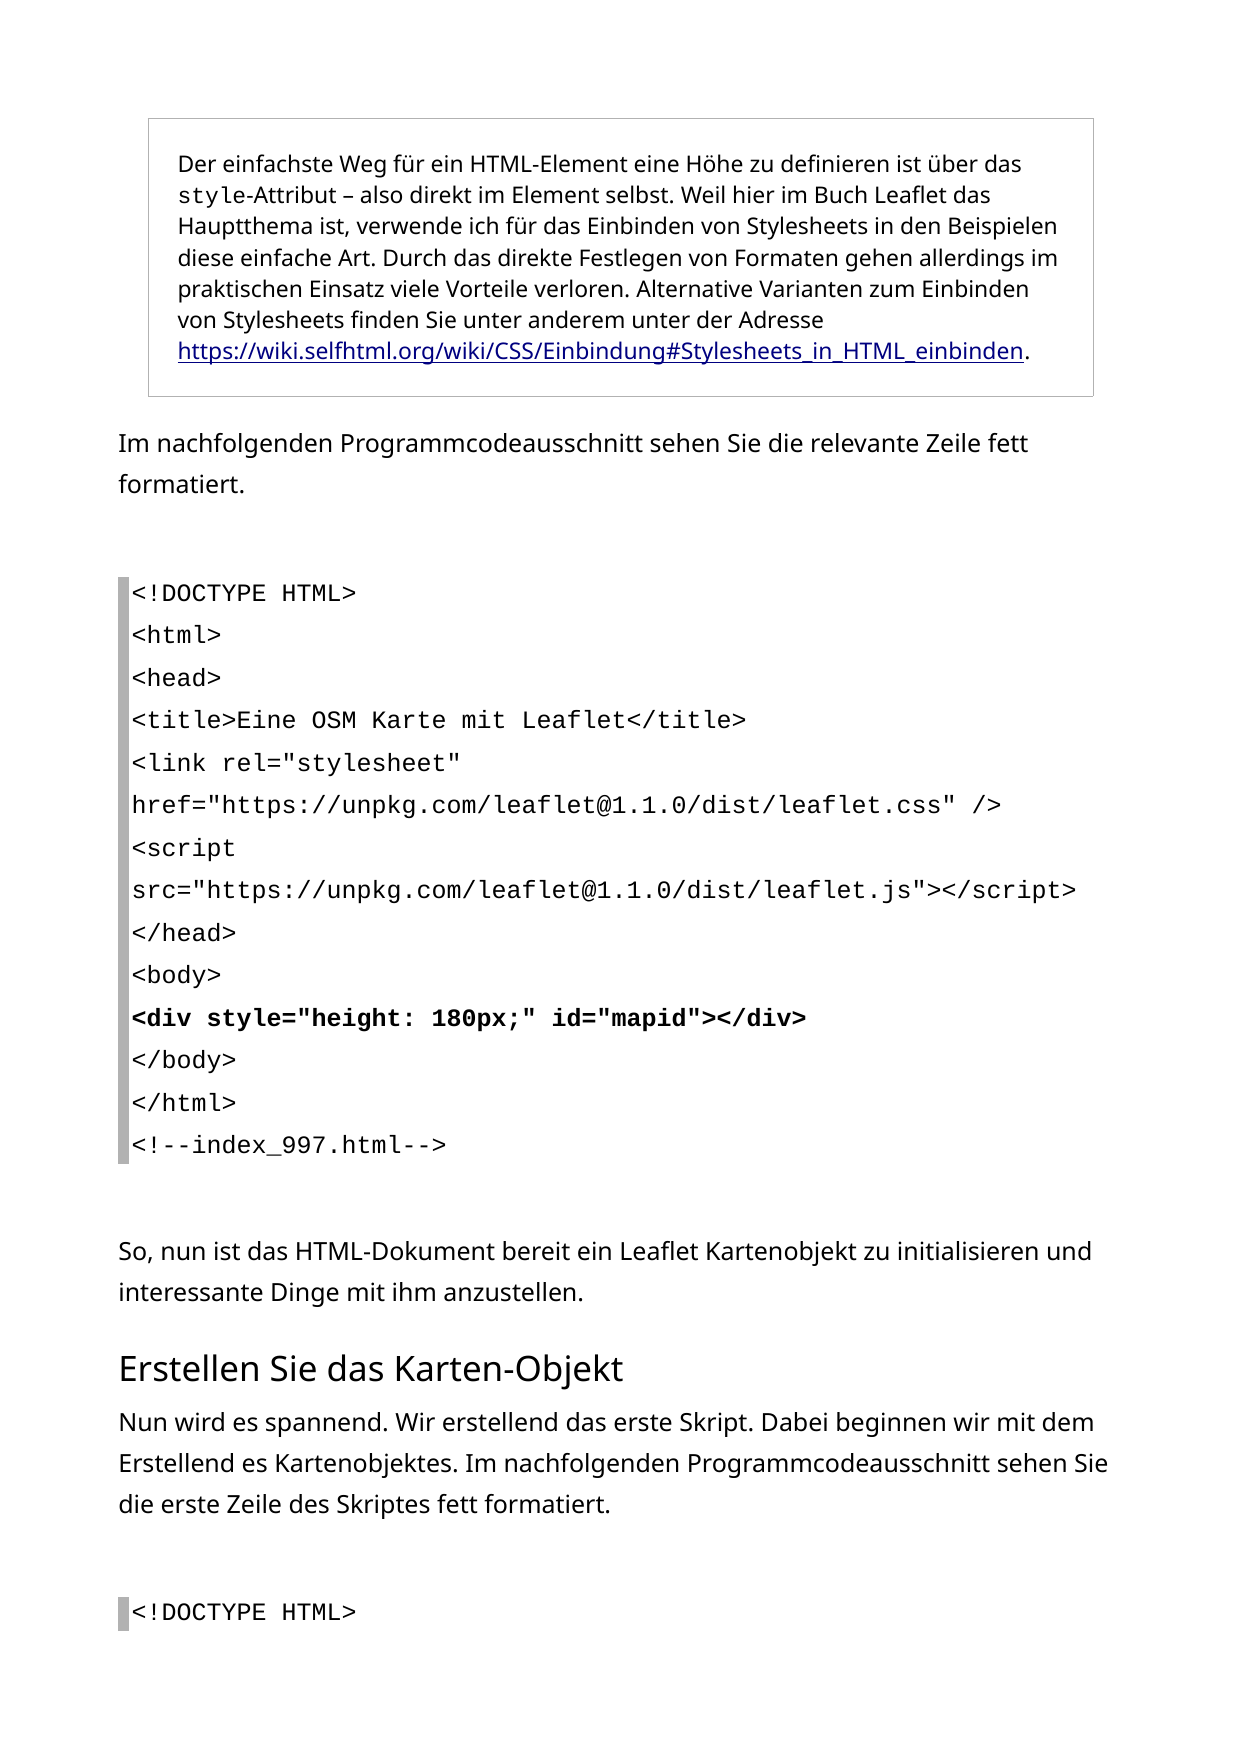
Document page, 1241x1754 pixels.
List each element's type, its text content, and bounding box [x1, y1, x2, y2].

text Nun wird es spannend. Wir erstellend das erste Skript. Dabei beginnen wir mit dem Erstellend es Kartenobjektes. Im nachfolgenden Programmcodeausschnitt sehen Sie die erste Zeile des Skriptes fett formatiert. [118, 1404, 1122, 1520]
text <script src="https://unpkg.com/leaflet@1.1.0/dist/leaflet.js"></script> [129, 832, 1122, 906]
subtitle Erstellen Sie das Karten-Objekt [118, 1344, 1122, 1392]
text <body> [129, 960, 1122, 991]
text <link rel="stylesheet" href="https://unpkg.com/leaflet@1.1.0/dist/leaflet.css" /> [129, 747, 1122, 821]
text <html> [129, 620, 1122, 651]
text Im nachfolgenden Programmcodeausschnitt sehen Sie die relevante Zeile fett formatiert. [118, 426, 1122, 501]
text Der einfachste Weg für ein HTML-Element eine Höhe zu definieren ist über das style-Attribut – also direkt im Element selbst. Weil hier im Buch Leaflet das Hauptthema ist, verwende ich für das Einbinden von Stylesheets in den Beispielen diese einfache Art. Durch das direkte Festlegen von Formaten gehen allerdings im praktischen Einsatz viele Vorteile verloren. Alternative Varianten zum Einbinden von Stylesheets finden Sie unter anderem unter der Adresse https://wiki.selfhtml.org/wiki/CSS/Einbindung#Stylesheets_in_HTML_einbinden. [149, 119, 1093, 396]
text <head> [129, 662, 1122, 693]
text </body> [129, 1045, 1122, 1076]
text </html> [129, 1087, 1122, 1118]
text <!DOCTYPE HTML> [129, 577, 1122, 608]
text </head> [129, 917, 1122, 948]
text <div style="height: 180px;" id="mapid"></div> [129, 1002, 1122, 1033]
text <!--index_997.html--> [129, 1130, 1122, 1164]
text So, nun ist das HTML-Dokument bereit ein Leaflet Kartenobjekt zu initialisieren und interessante Dinge mit ihm anzustellen. [118, 1233, 1122, 1308]
text <title>Eine OSM Karte mit Leaflet</title> [129, 705, 1122, 736]
text <!DOCTYPE HTML> [129, 1597, 1122, 1631]
